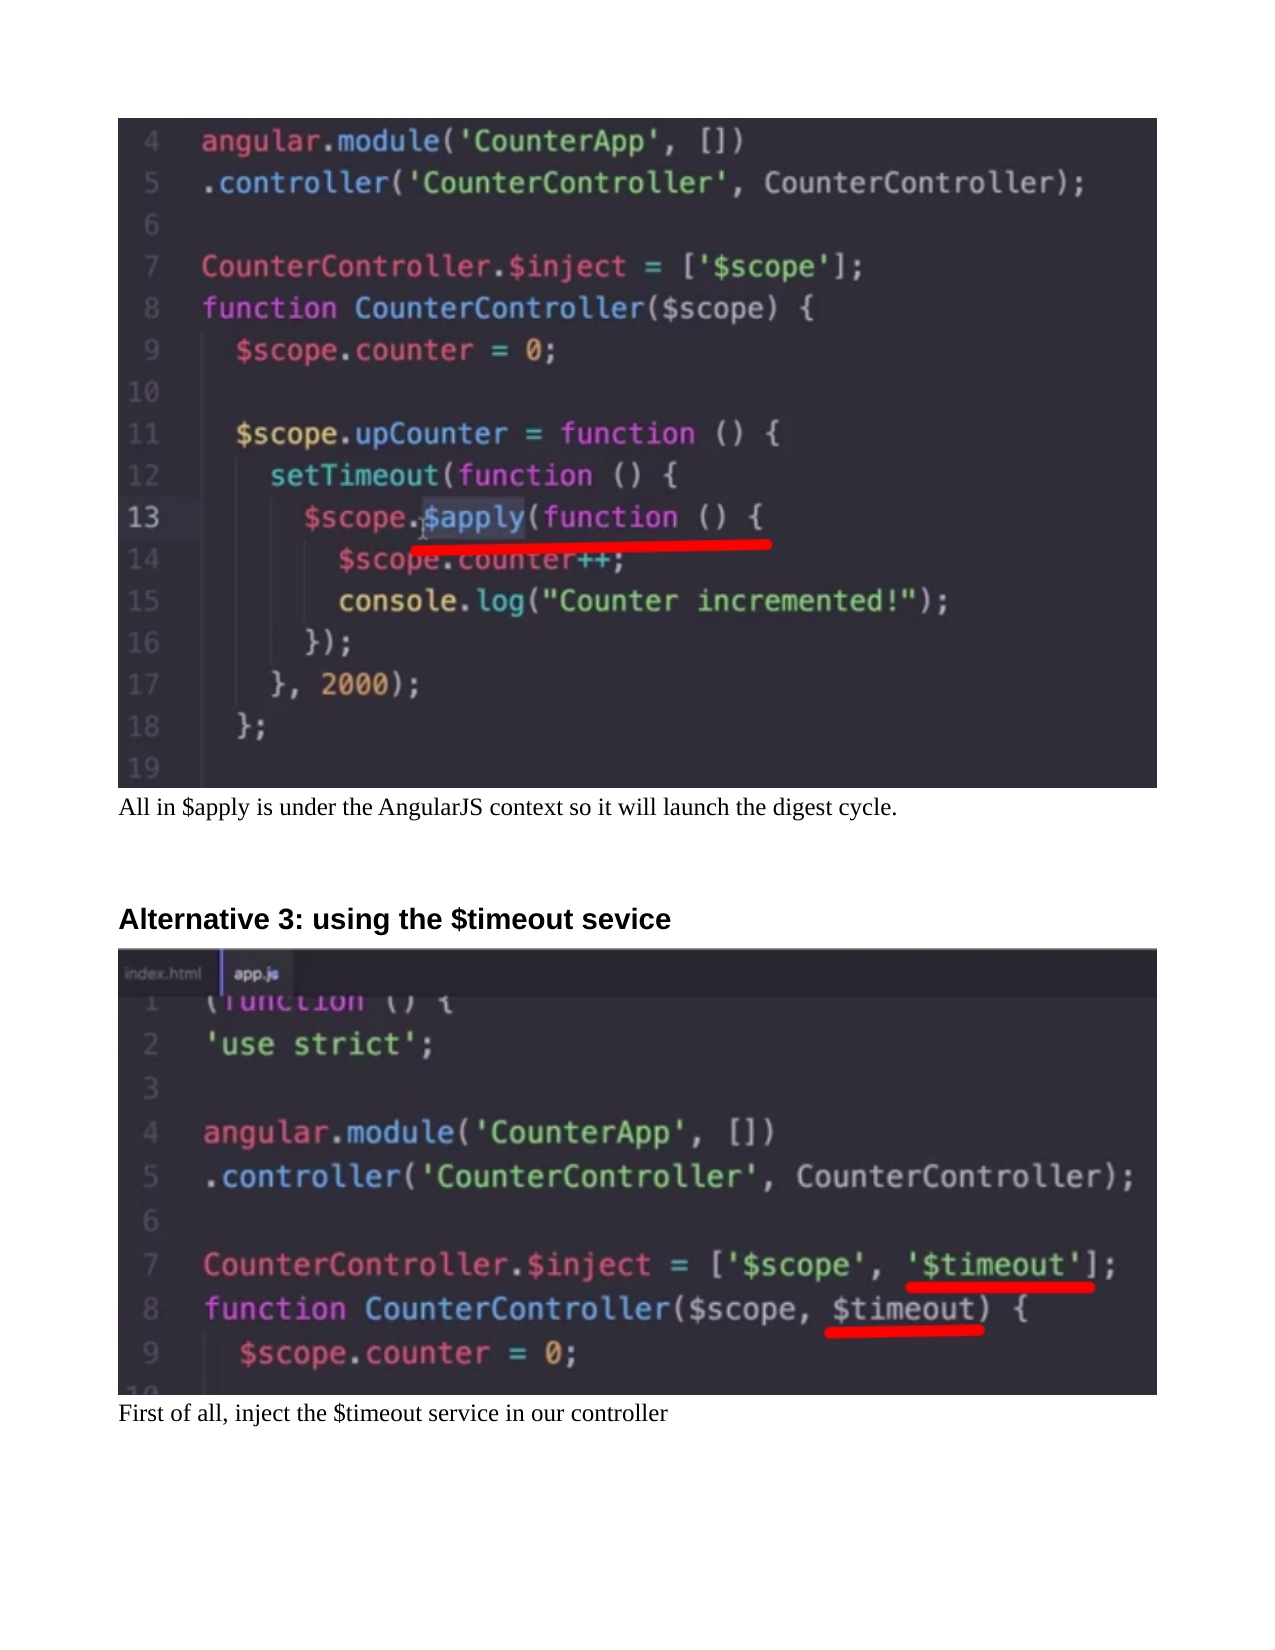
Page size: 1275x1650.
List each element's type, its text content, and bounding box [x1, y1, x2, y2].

text All in $apply is under the AngularJS context so it will launch the digest cycle. [118, 788, 1157, 821]
subtitle Alternative 3: using the $timeout sevice [118, 902, 1157, 936]
picture [118, 118, 1157, 788]
text First of all, inject the $timeout service in our controller [118, 1395, 1157, 1427]
picture [118, 948, 1157, 1395]
